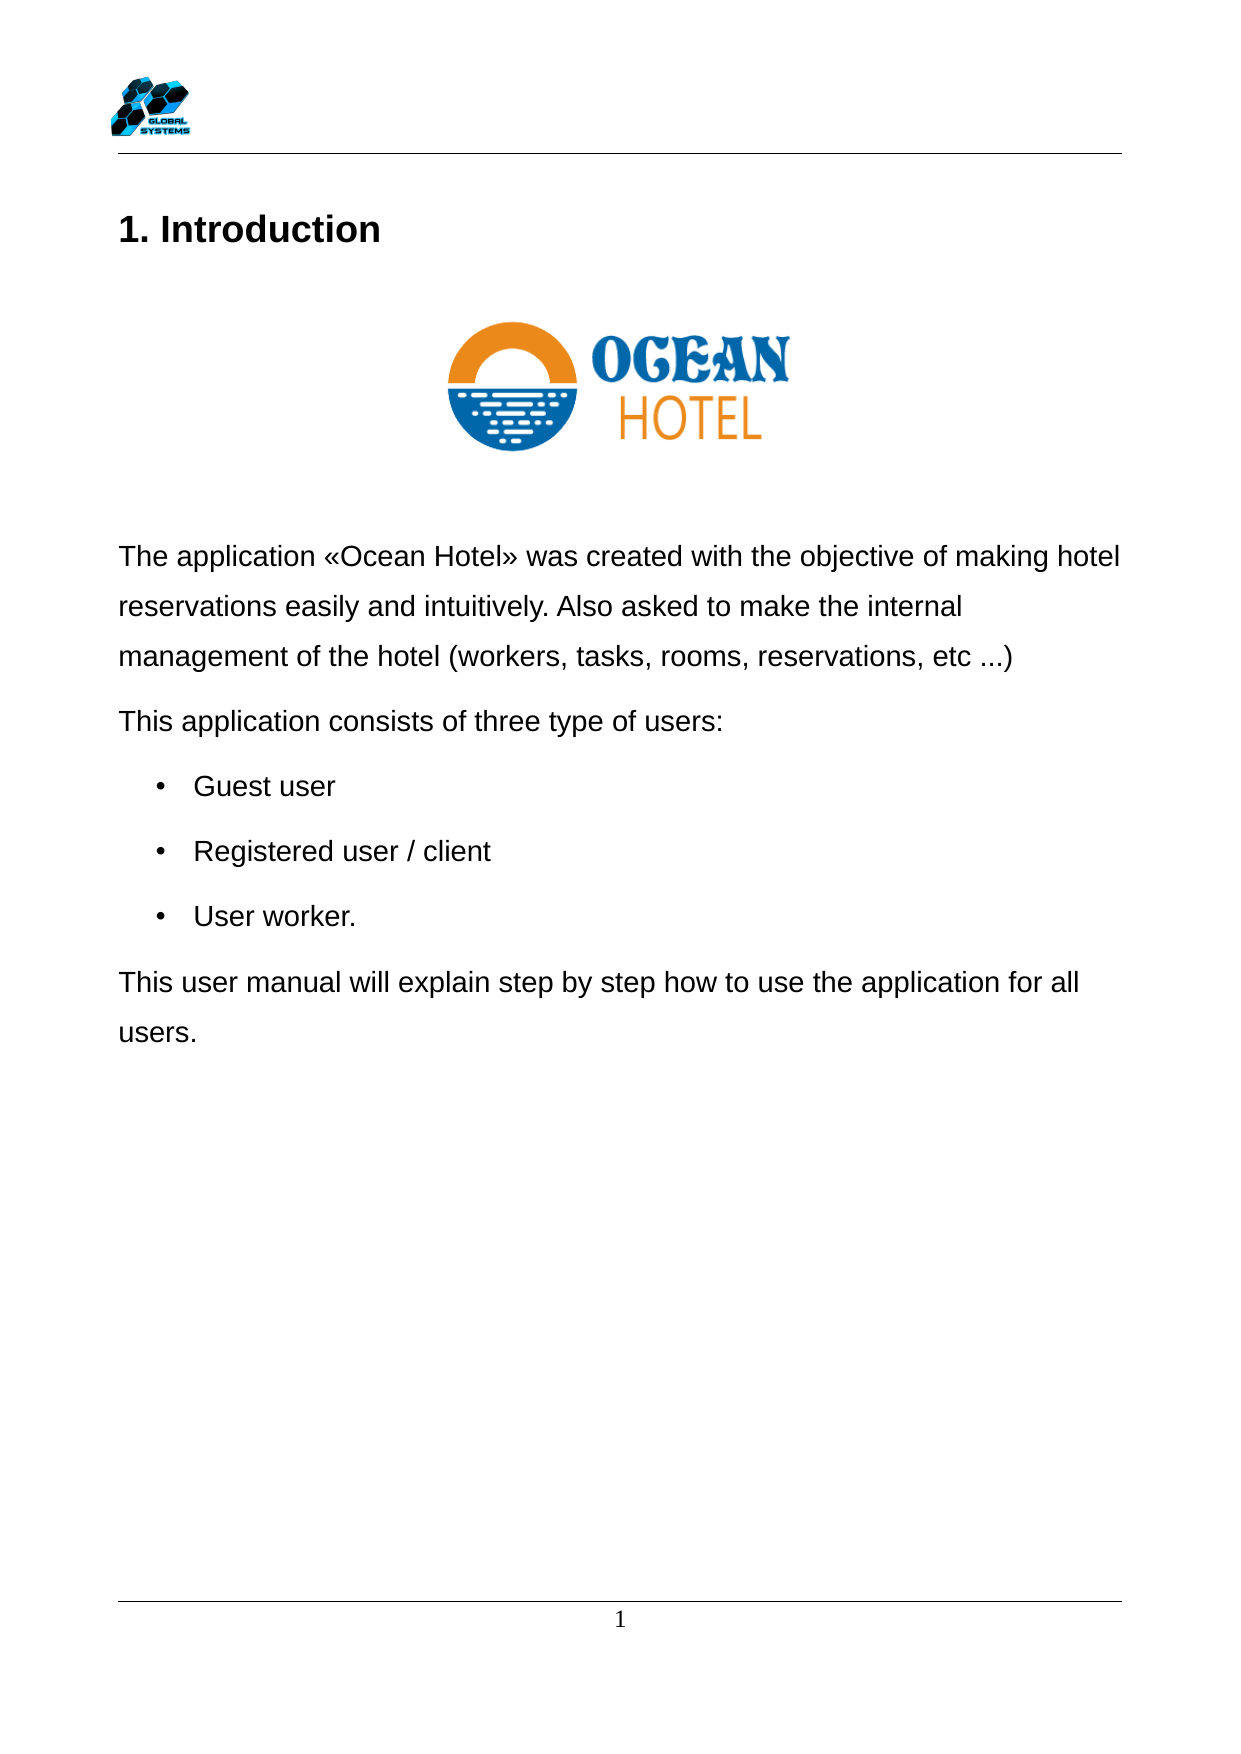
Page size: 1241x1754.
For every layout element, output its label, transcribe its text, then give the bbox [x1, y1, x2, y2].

list Guest user [156, 769, 1122, 803]
list User worker. [156, 899, 1122, 933]
text This application consists of three type of users: [118, 704, 1122, 738]
subtitle 1. Introduction [118, 207, 1122, 251]
picture [416, 297, 838, 476]
text This user manual will explain step by step how to use the application for all users. [118, 964, 1122, 1048]
list Registered user / client [156, 834, 1122, 868]
text The application «Ocean Hotel» was created with the objective of making hotel reservations easily and intuitively. Also asked to make the internal management of the hotel (workers, tasks, rooms, reservations, etc ...) [118, 538, 1122, 673]
picture [107, 61, 194, 148]
